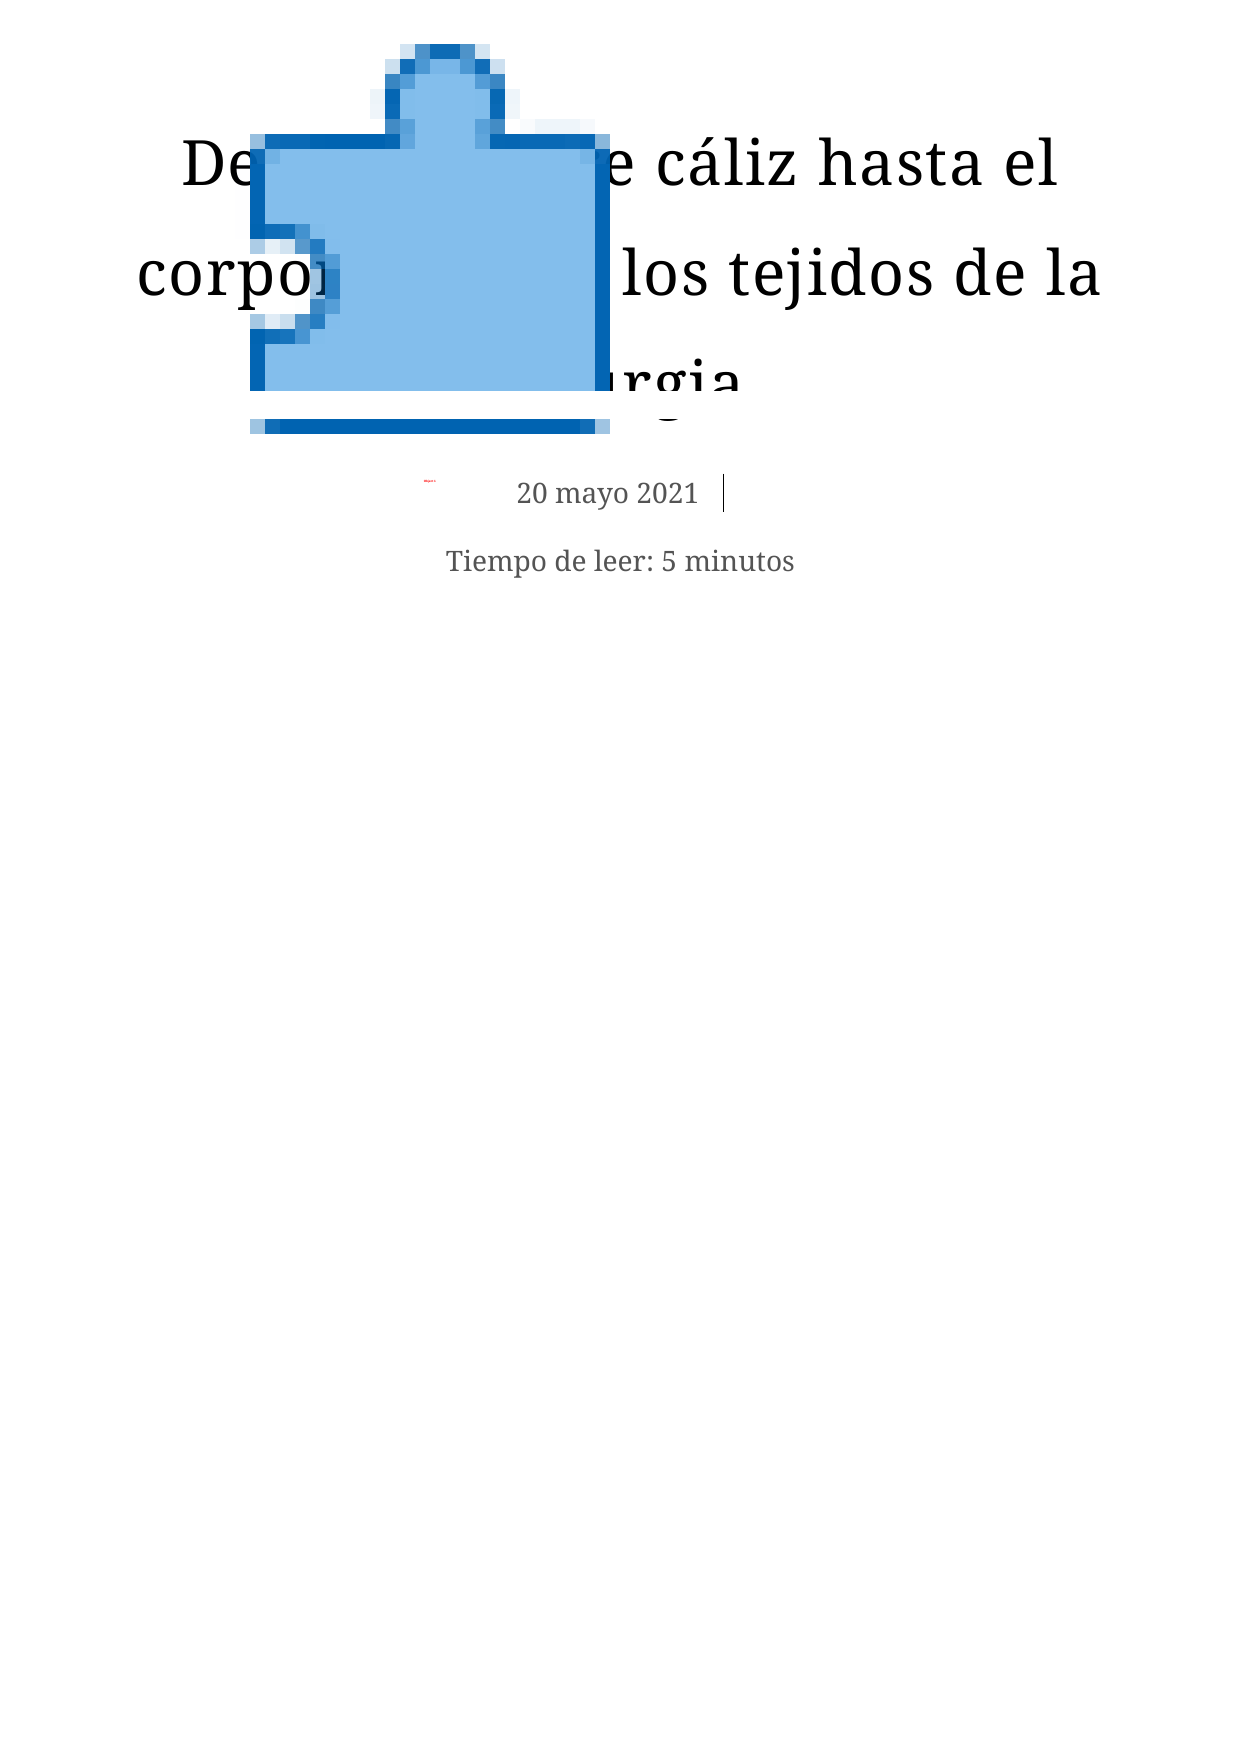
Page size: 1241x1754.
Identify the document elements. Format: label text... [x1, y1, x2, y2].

text 20 mayo 2021 [118, 473, 723, 512]
subtitle Desde el cubre cáliz hasta el corporal, todos los tejidos de la Liturgia [505, 118, 1122, 424]
subtitle Desde el cubre cáliz hasta el corporal, todos los tejidos de la Liturgia [118, 118, 385, 391]
text [724, 473, 1122, 512]
text Tiempo de leer: 5 minutos [118, 541, 1122, 579]
